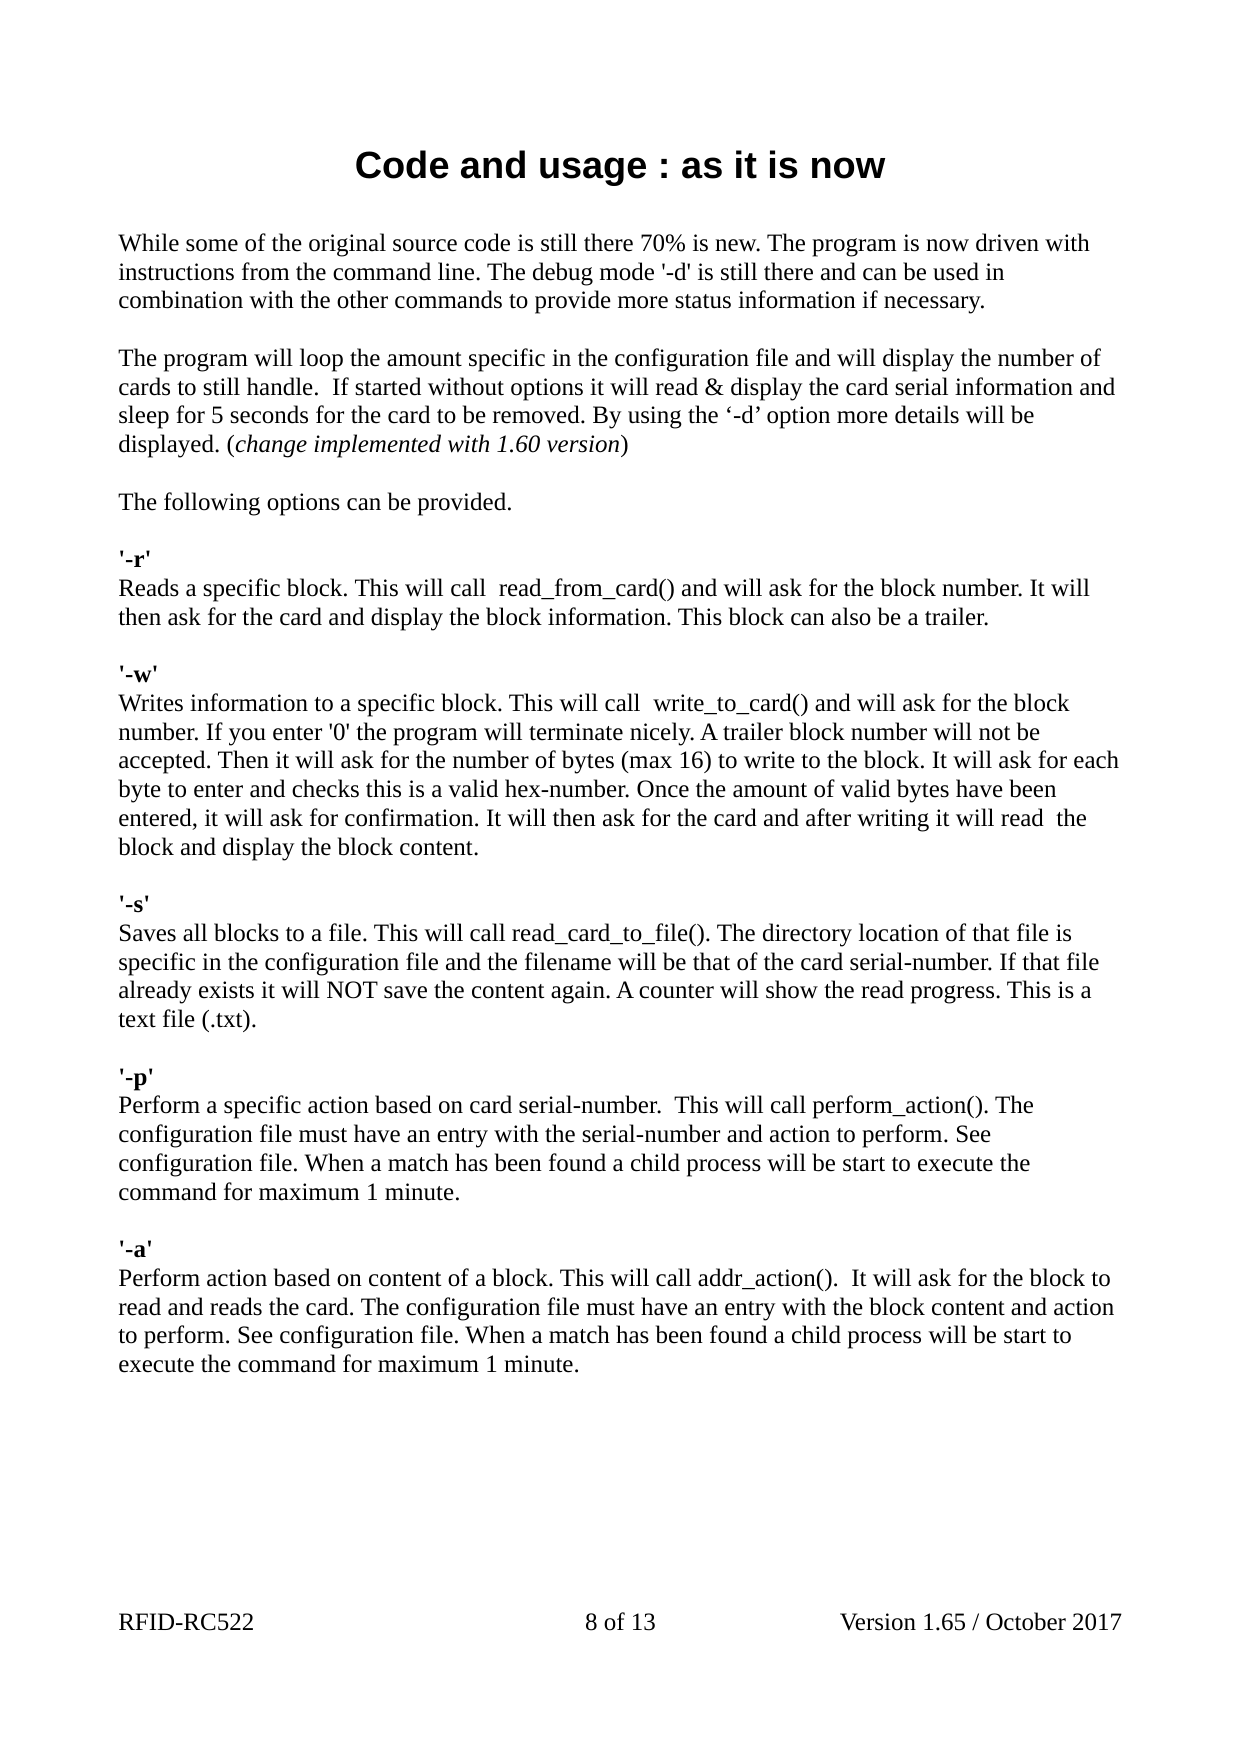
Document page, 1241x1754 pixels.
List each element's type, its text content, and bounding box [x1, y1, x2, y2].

text The program will loop the amount specific in the configuration file and will display the number of cards to still handle. If started without options it will read & display the card serial information and sleep for 5 seconds for the card to be removed. By using the ‘-d’ option more details will be displayed. (change implemented with 1.60 version) [118, 343, 1122, 458]
text '-r' [118, 544, 1122, 573]
text Saves all blocks to a file. This will call read_card_to_file(). The directory location of that file is specific in the configuration file and the filename will be that of the card serial-number. If that file already exists it will NOT save the content again. A counter will show the read progress. This is a text file (.txt). [118, 918, 1122, 1033]
text '-p' [118, 1062, 1122, 1091]
text '-w' [118, 659, 1122, 688]
text Perform action based on content of a block. This will call addr_action(). It will ask for the block to read and reads the card. The configuration file must have an entry with the block content and action to perform. See configuration file. When a match has been found a child process will be start to execute the command for maximum 1 minute. [118, 1263, 1122, 1378]
text '-s' [118, 889, 1122, 918]
text Writes information to a specific block. This will call write_to_card() and will ask for the block number. If you enter '0' the program will terminate nicely. A trailer block number will not be accepted. Then it will ask for the number of bytes (max 16) to write to the block. It will ask for each byte to enter and checks this is a valid hex-number. Once the amount of valid bytes have been entered, it will ask for confirmation. It will then ask for the card and after writing it will read the block and display the block content. [118, 688, 1122, 861]
text While some of the original source code is still there 70% is new. The program is now driven with instructions from the command line. The debug mode '-d' is still there and can be used in combination with the other commands to provide more status information if necessary. [118, 228, 1122, 314]
text Reads a specific block. This will call read_from_card() and will ask for the block number. It will then ask for the card and display the block information. This block can also be a trailer. [118, 573, 1122, 631]
text '-a' [118, 1234, 1122, 1263]
subtitle Code and usage : as it is now [118, 143, 1122, 187]
text Perform a specific action based on card serial-number. This will call perform_action(). The configuration file must have an entry with the serial-number and action to perform. See configuration file. When a match has been found a child process will be start to execute the command for maximum 1 minute. [118, 1091, 1122, 1206]
text The following options can be provided. [118, 487, 1122, 516]
